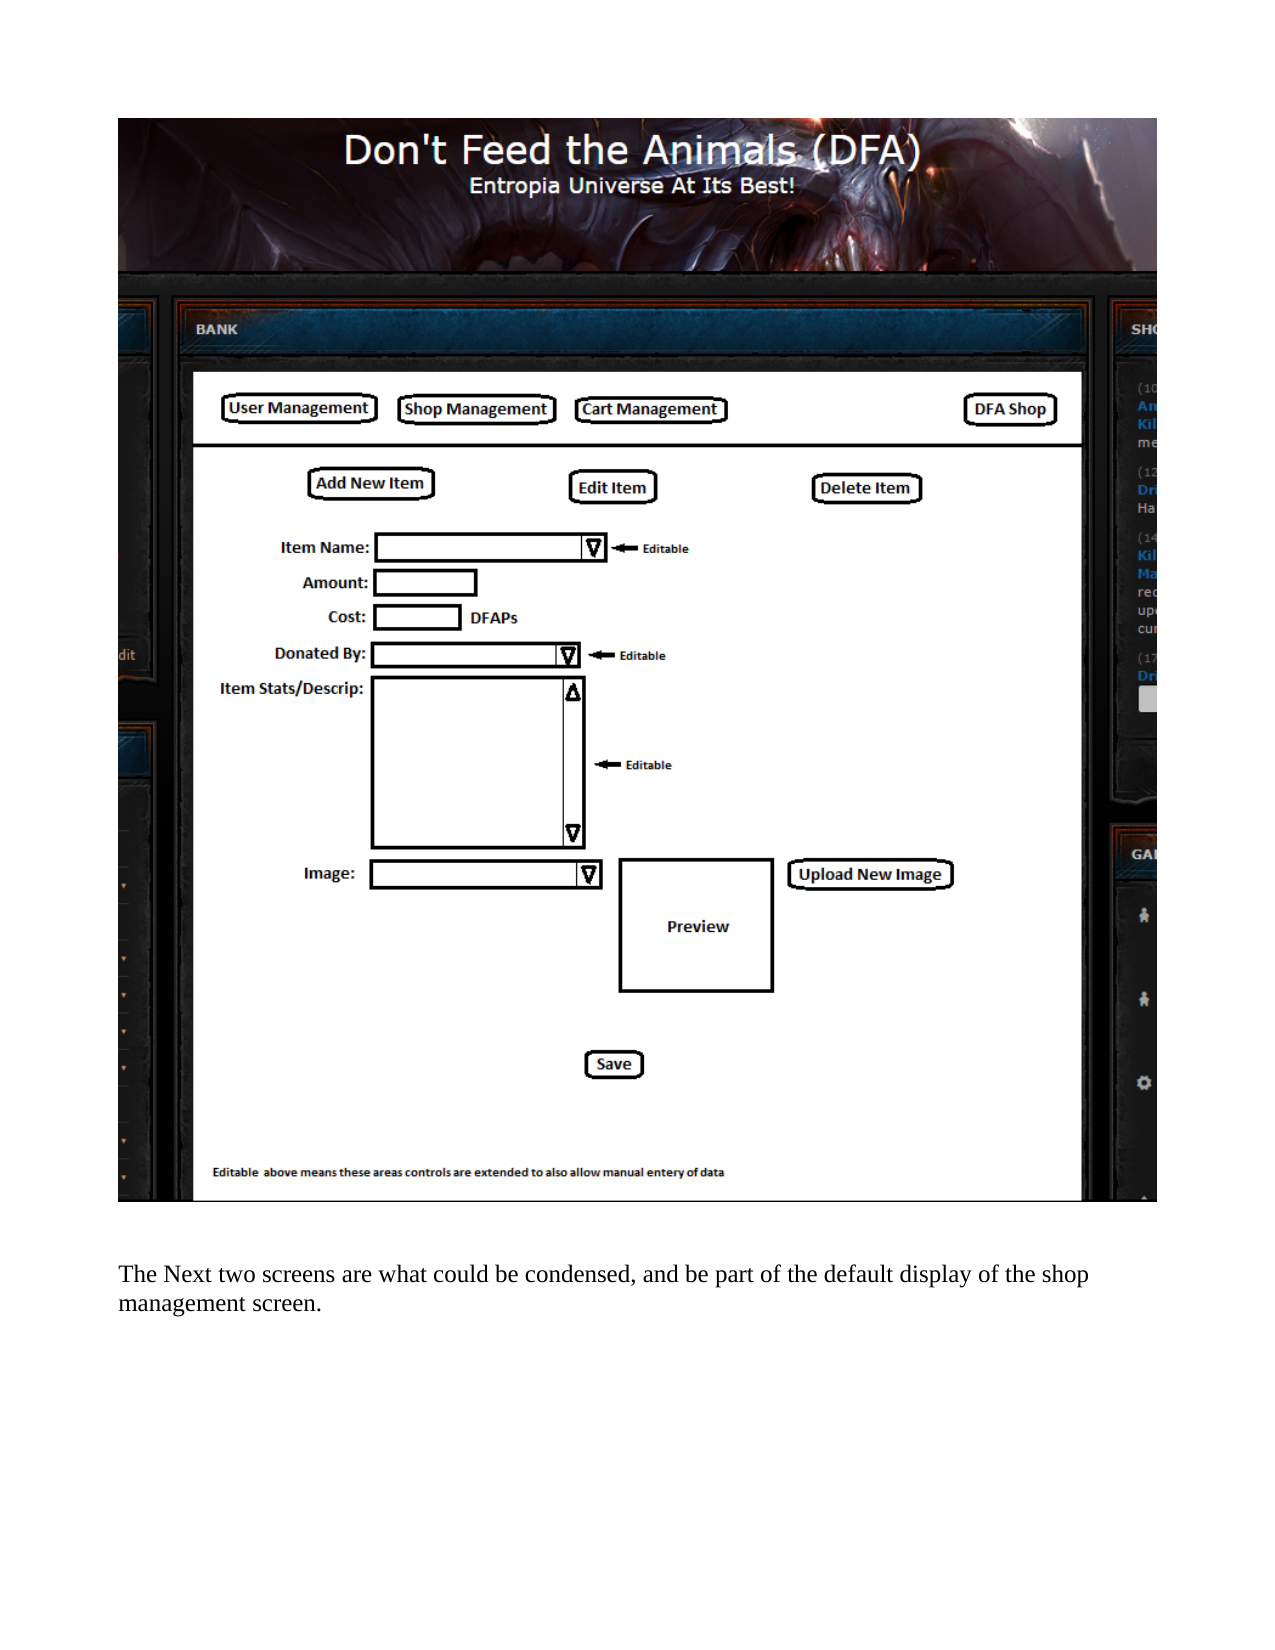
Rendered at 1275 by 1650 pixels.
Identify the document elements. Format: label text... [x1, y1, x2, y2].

picture [118, 118, 1157, 1202]
text The Next two screens are what could be condensed, and be part of the default display of the shop management screen. [118, 1259, 1157, 1317]
